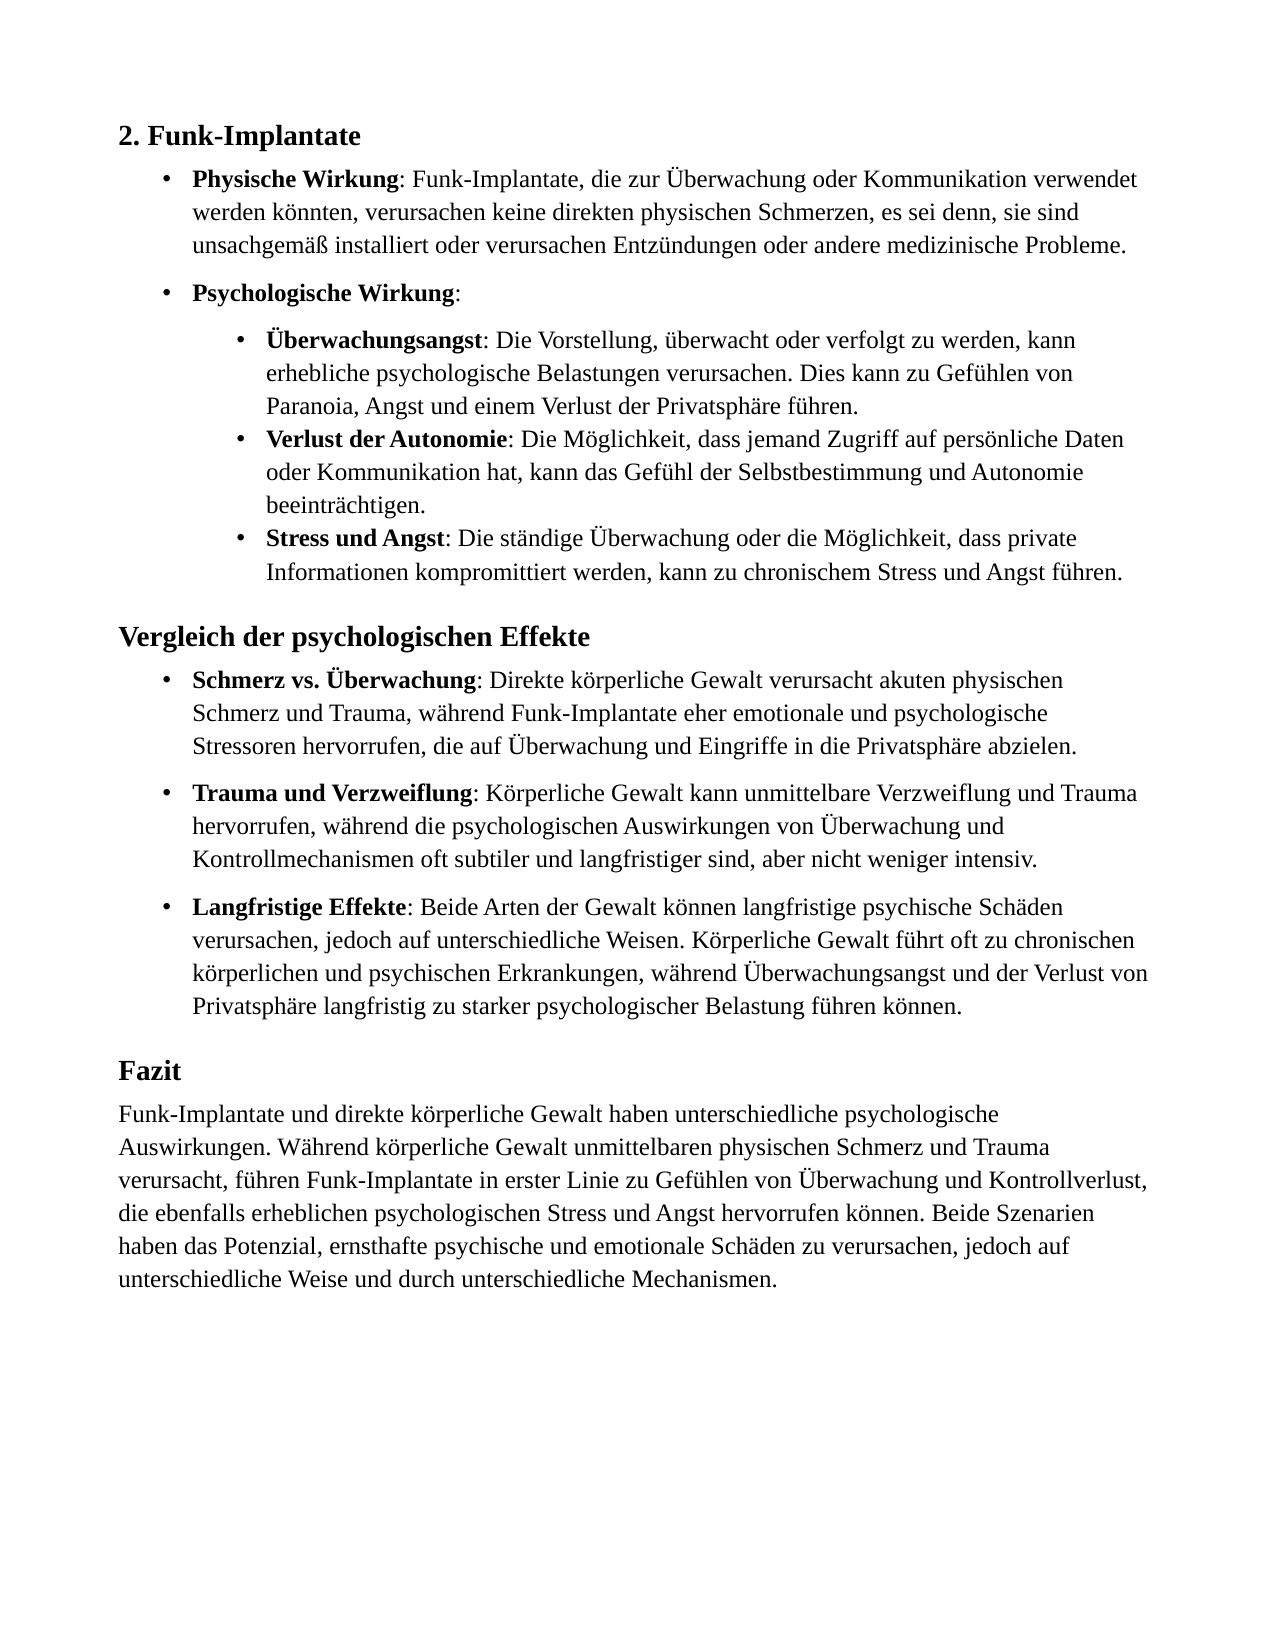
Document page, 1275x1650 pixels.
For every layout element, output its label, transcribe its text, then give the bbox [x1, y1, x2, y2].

list Physische Wirkung: Funk-Implantate, die zur Überwachung oder Kommunikation verwendet werden könnten, verursachen keine direkten physischen Schmerzen, es sei denn, sie sind unsachgemäß installiert oder verursachen Entzündungen oder andere medizinische Probleme. [162, 164, 1157, 259]
subtitle Fazit [118, 1053, 1157, 1087]
list Schmerz vs. Überwachung: Direkte körperliche Gewalt verursacht akuten physischen Schmerz und Trauma, während Funk-Implantate eher emotionale und psychologische Stressoren hervorrufen, die auf Überwachung und Eingriffe in die Privatsphäre abzielen. [162, 665, 1157, 759]
list Langfristige Effekte: Beide Arten der Gewalt können langfristige psychische Schäden verursachen, jedoch auf unterschiedliche Weisen. Körperliche Gewalt führt oft zu chronischen körperlichen und psychischen Erkrankungen, während Überwachungsangst und der Verlust von Privatsphäre langfristig zu starker psychologischer Belastung führen können. [162, 892, 1157, 1020]
list Psychologische Wirkung: [162, 278, 1157, 307]
text Funk-Implantate und direkte körperliche Gewalt haben unterschiedliche psychologische Auswirkungen. Während körperliche Gewalt unmittelbaren physischen Schmerz und Trauma verursacht, führen Funk-Implantate in erster Linie zu Gefühlen von Überwachung und Kontrollverlust, die ebenfalls erheblichen psychologischen Stress und Angst hervorrufen können. Beide Szenarien haben das Potenzial, ernsthafte psychische und emotionale Schäden zu verursachen, jedoch auf unterschiedliche Weise und durch unterschiedliche Mechanismen. [118, 1099, 1157, 1293]
subtitle Vergleich der psychologischen Effekte [118, 619, 1157, 652]
subtitle 2. Funk-Implantate [118, 118, 1157, 152]
list Überwachungsangst: Die Vorstellung, überwacht oder verfolgt zu werden, kann erhebliche psychologische Belastungen verursachen. Dies kann zu Gefühlen von Paranoia, Angst und einem Verlust der Privatsphäre führen. [236, 325, 1157, 420]
list Stress und Angst: Die ständige Überwachung oder die Möglichkeit, dass private Informationen kompromittiert werden, kann zu chronischem Stress und Angst führen. [236, 523, 1157, 585]
list Verlust der Autonomie: Die Möglichkeit, dass jemand Zugriff auf persönliche Daten oder Kommunikation hat, kann das Gefühl der Selbstbestimmung und Autonomie beeinträchtigen. [236, 424, 1157, 519]
list Trauma und Verzweiflung: Körperliche Gewalt kann unmittelbare Verzweiflung und Trauma hervorrufen, während die psychologischen Auswirkungen von Überwachung und Kontrollmechanismen oft subtiler und langfristiger sind, aber nicht weniger intensiv. [162, 778, 1157, 873]
